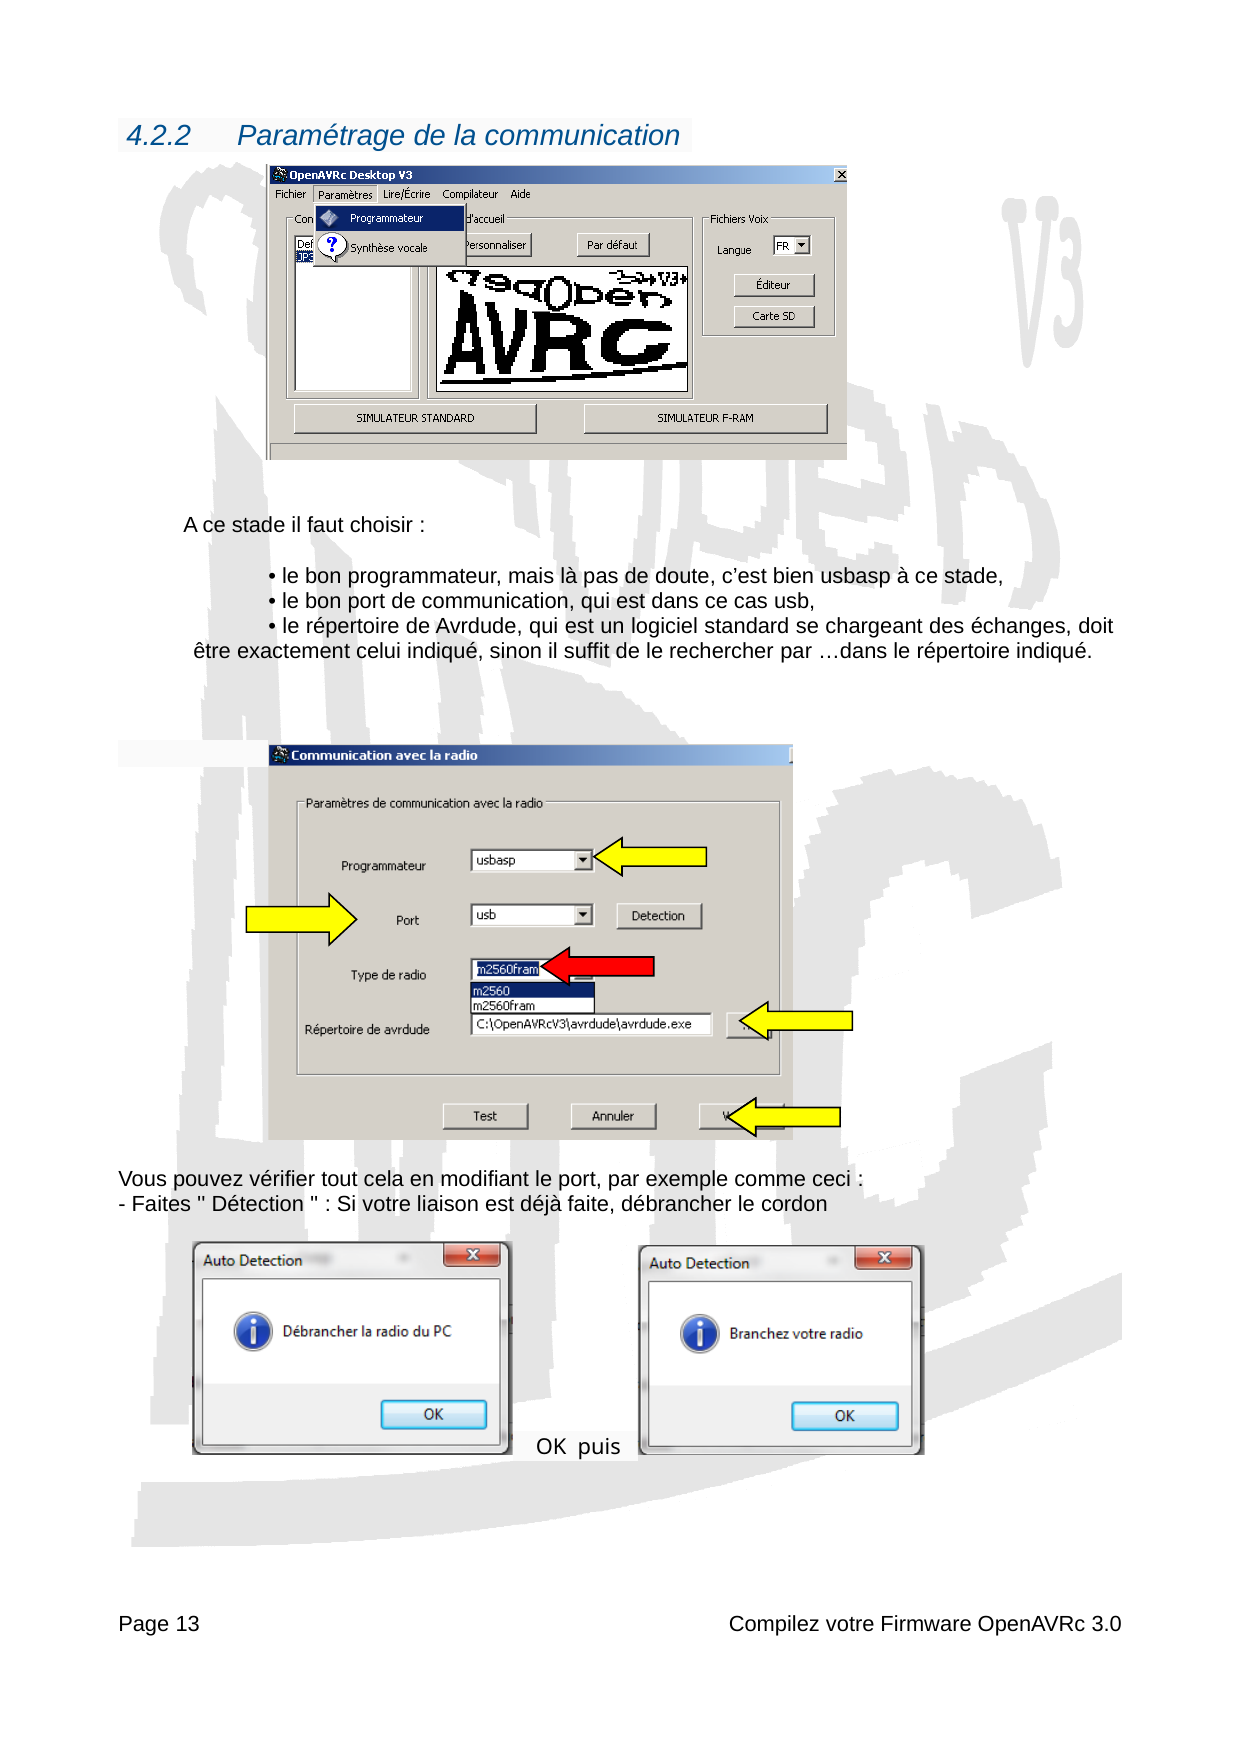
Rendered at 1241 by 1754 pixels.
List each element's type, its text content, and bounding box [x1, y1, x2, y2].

text - Faites '' Détection '' : Si votre liaison est déjà faite, débrancher le cordon [118, 1191, 1122, 1217]
text A ce stade il faut choisir : [118, 512, 1122, 537]
text OK puis [118, 1242, 1122, 1461]
text • le bon port de communication, qui est dans ce cas usb, [118, 588, 1122, 613]
text Vous pouvez vérifier tout cela en modifiant le port, par exemple comme ceci : [118, 1166, 1122, 1191]
subtitle Paramétrage de la communication [118, 118, 1122, 152]
text • le bon programmateur, mais là pas de doute, c’est bien usbasp à ce stade, [118, 563, 1122, 588]
text • le répertoire de Avrdude, qui est un logiciel standard se chargeant des échanges, doit être exactement celui indiqué, sinon il suffit de le rechercher par …dans le répertoire indiqué. [118, 613, 1122, 663]
